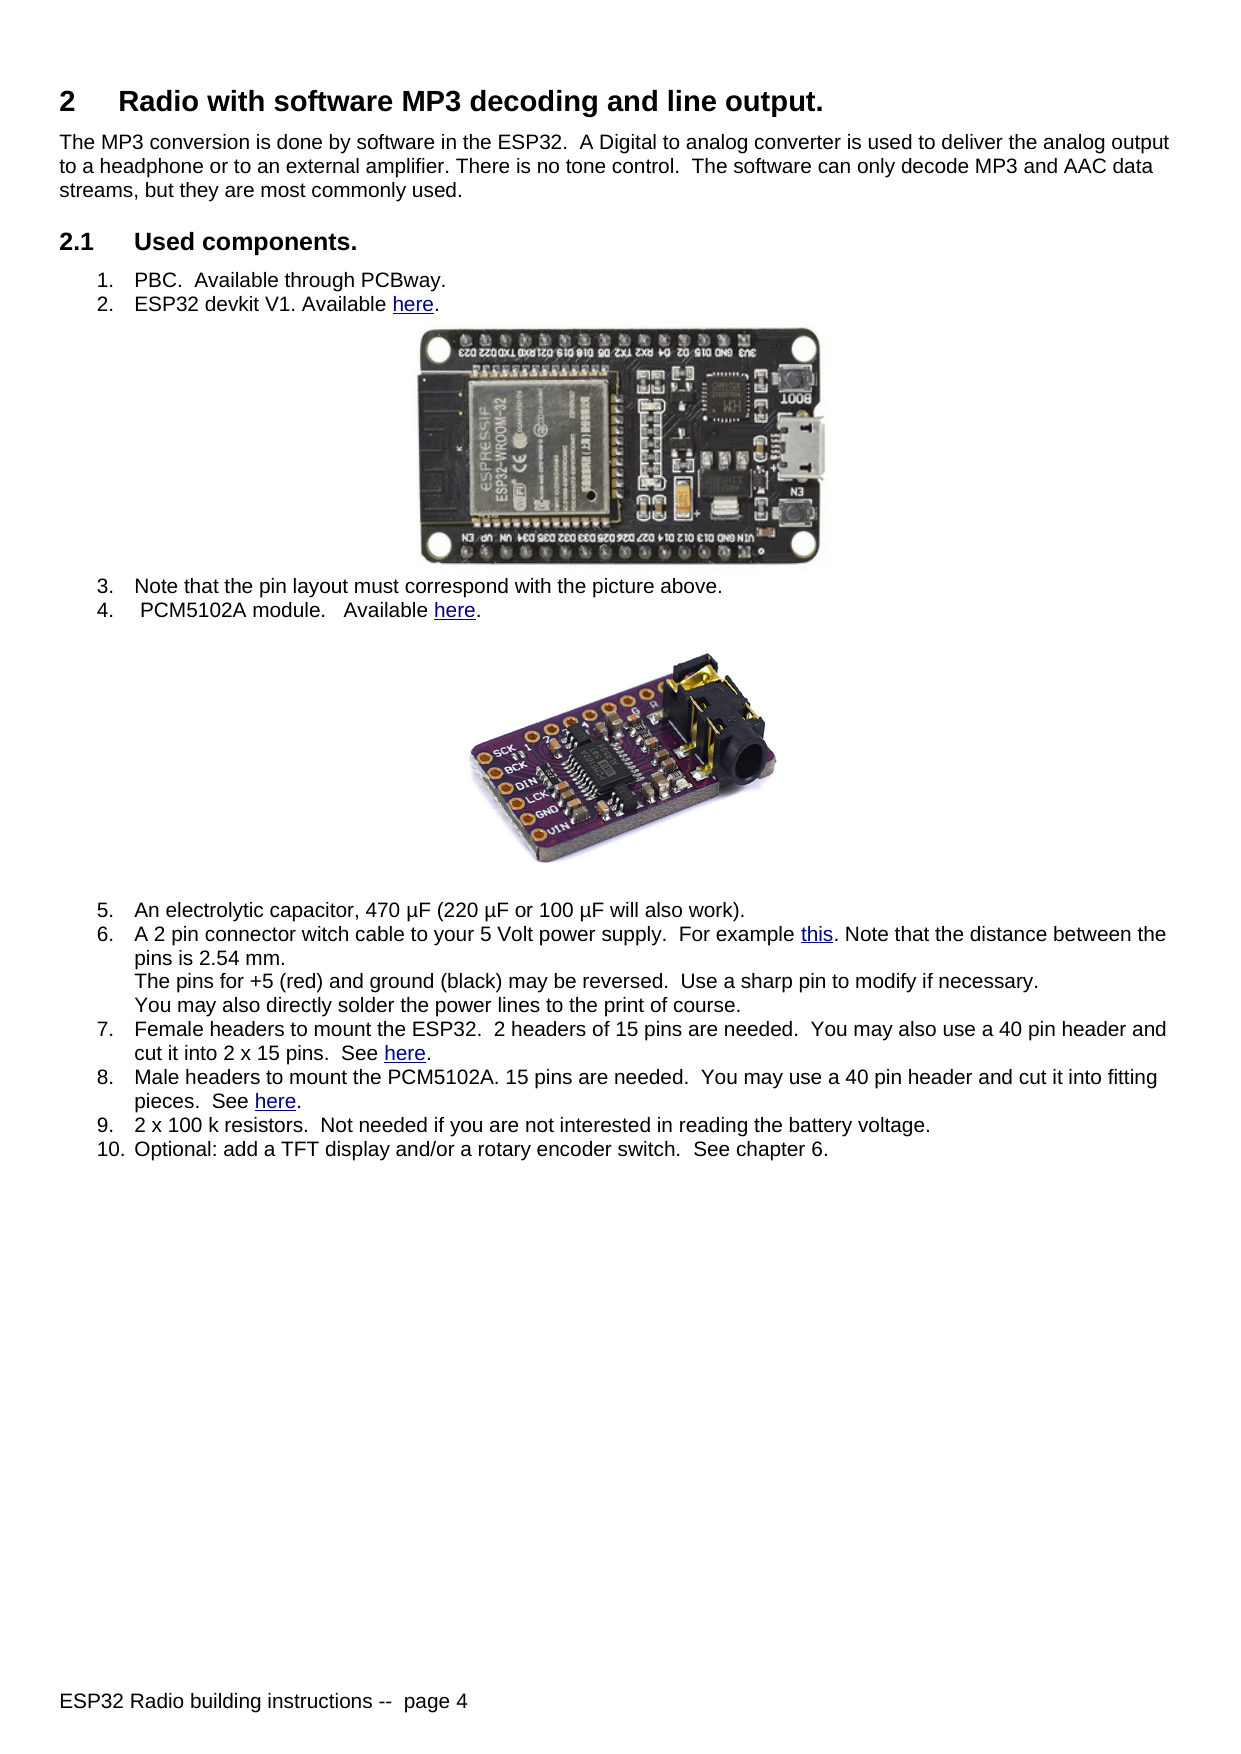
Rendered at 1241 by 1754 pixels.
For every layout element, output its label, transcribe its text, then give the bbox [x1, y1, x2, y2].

list PCM5102A module. Available here. [97, 598, 1181, 646]
list PBC. Available through PCBway. [97, 268, 1181, 292]
list Male headers to mount the PCM5102A. 15 pins are needed. You may use a 40 pin header and cut it into fitting pieces. See here. [97, 1065, 1181, 1113]
list Female headers to mount the ESP32. 2 headers of 15 pins are needed. You may also use a 40 pin header and cut it into 2 x 15 pins. See here. [97, 1017, 1181, 1065]
list 2 x 100 k resistors. Not needed if you are not interested in reading the battery voltage. [97, 1113, 1181, 1137]
list An electrolytic capacitor, 470 µF (220 µF or 100 µF will also work). [97, 897, 1181, 921]
picture [410, 316, 831, 574]
list ESP32 devkit V1. Available here. [97, 292, 1181, 316]
list Note that the pin layout must correspond with the picture above. [97, 316, 1181, 598]
subtitle Used components. [59, 227, 1181, 256]
list A 2 pin connector witch cable to your 5 Volt power supply. For example this. Note that the distance between the pins is 2.54 mm. The pins for +5 (red) and ground (black) may be reversed. Use a sharp pin to modify if necessary. You may also directly solder the power lines to the print of course. [97, 921, 1181, 1017]
text The MP3 conversion is done by software in the ESP32. A Digital to analog converter is used to deliver the analog output to a headphone or to an external amplifier. There is no tone control. The software can only decode MP3 and AAC data streams, but they are most commonly used. [59, 130, 1181, 202]
subtitle Radio with software MP3 decoding and line output. [59, 84, 1181, 118]
list Optional: add a TFT display and/or a rotary encoder switch. See chapter 6. [97, 1137, 1181, 1161]
